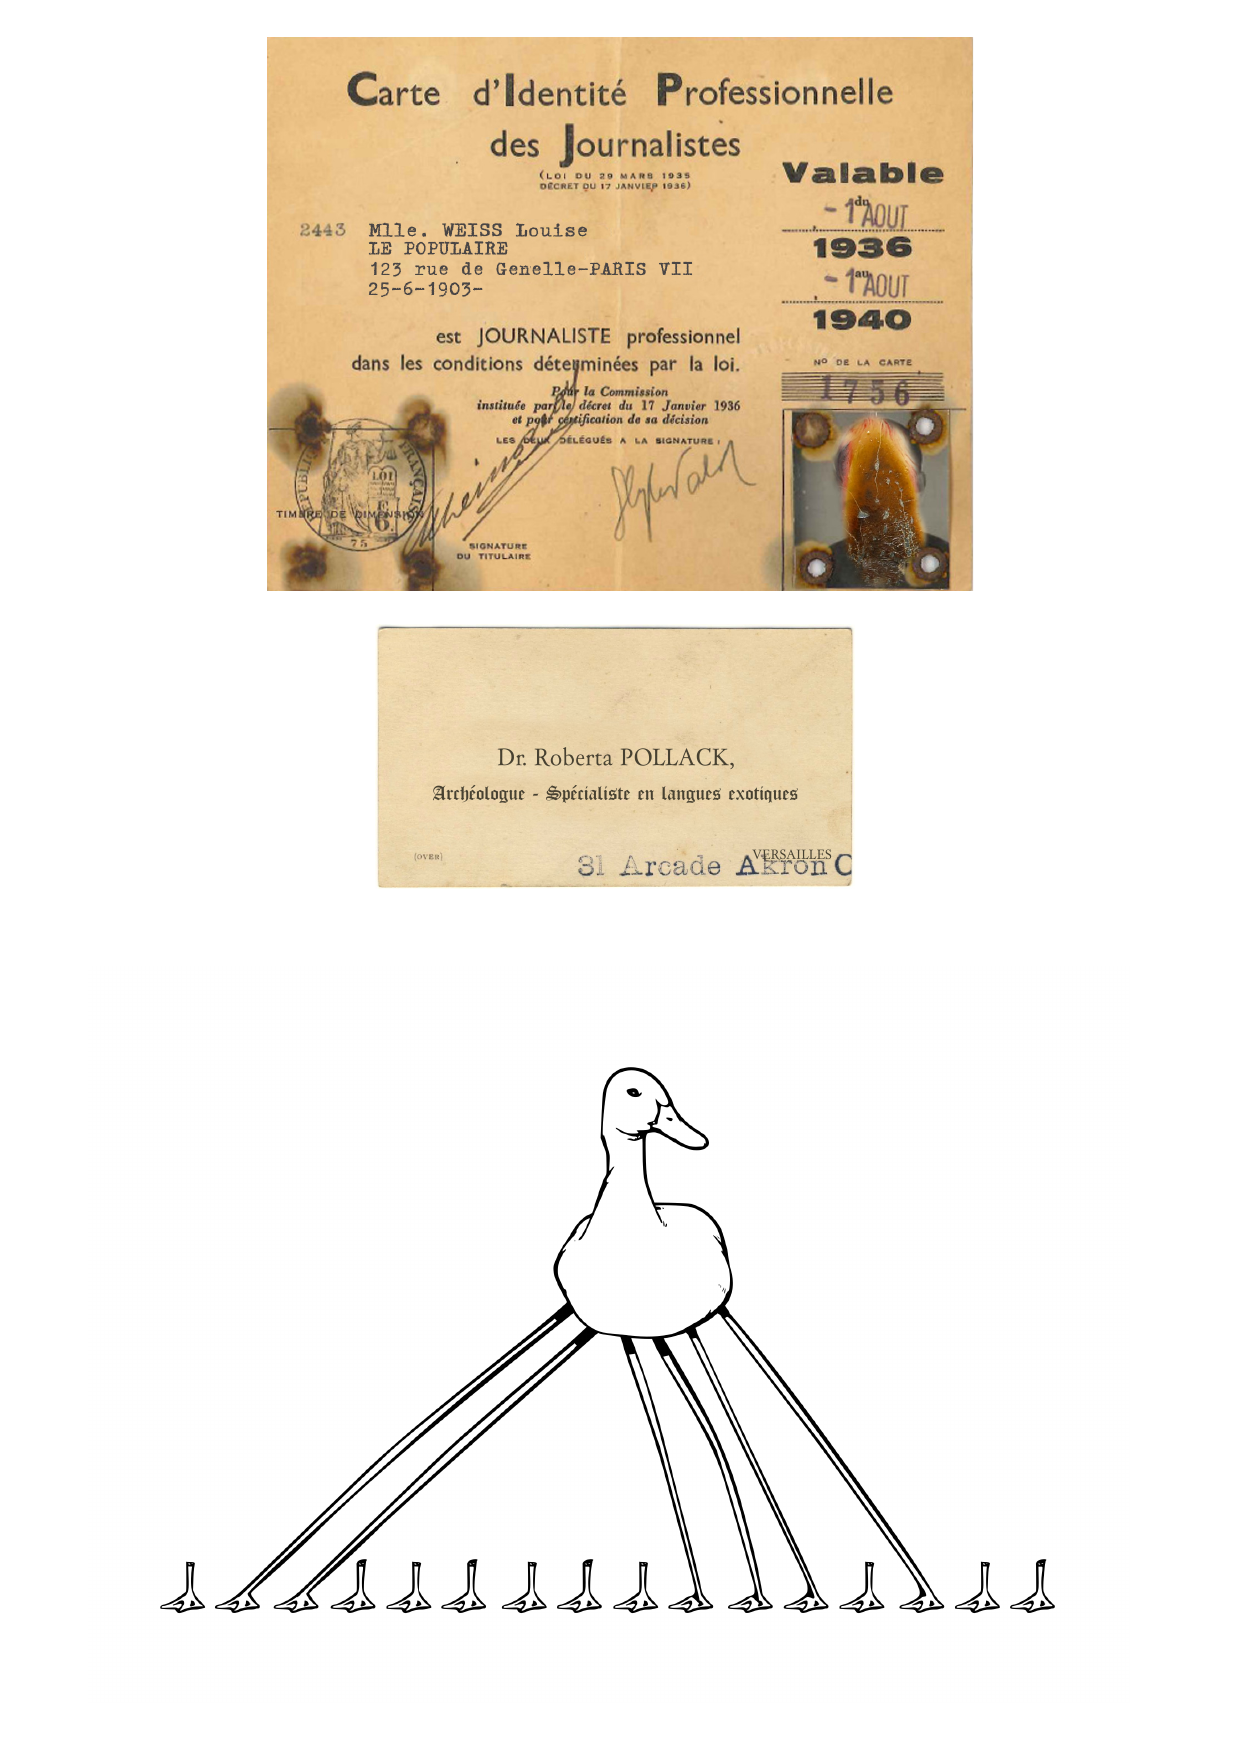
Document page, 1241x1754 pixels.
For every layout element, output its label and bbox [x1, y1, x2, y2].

picture [88, 966, 1130, 1703]
picture [375, 624, 856, 889]
picture [267, 37, 974, 591]
